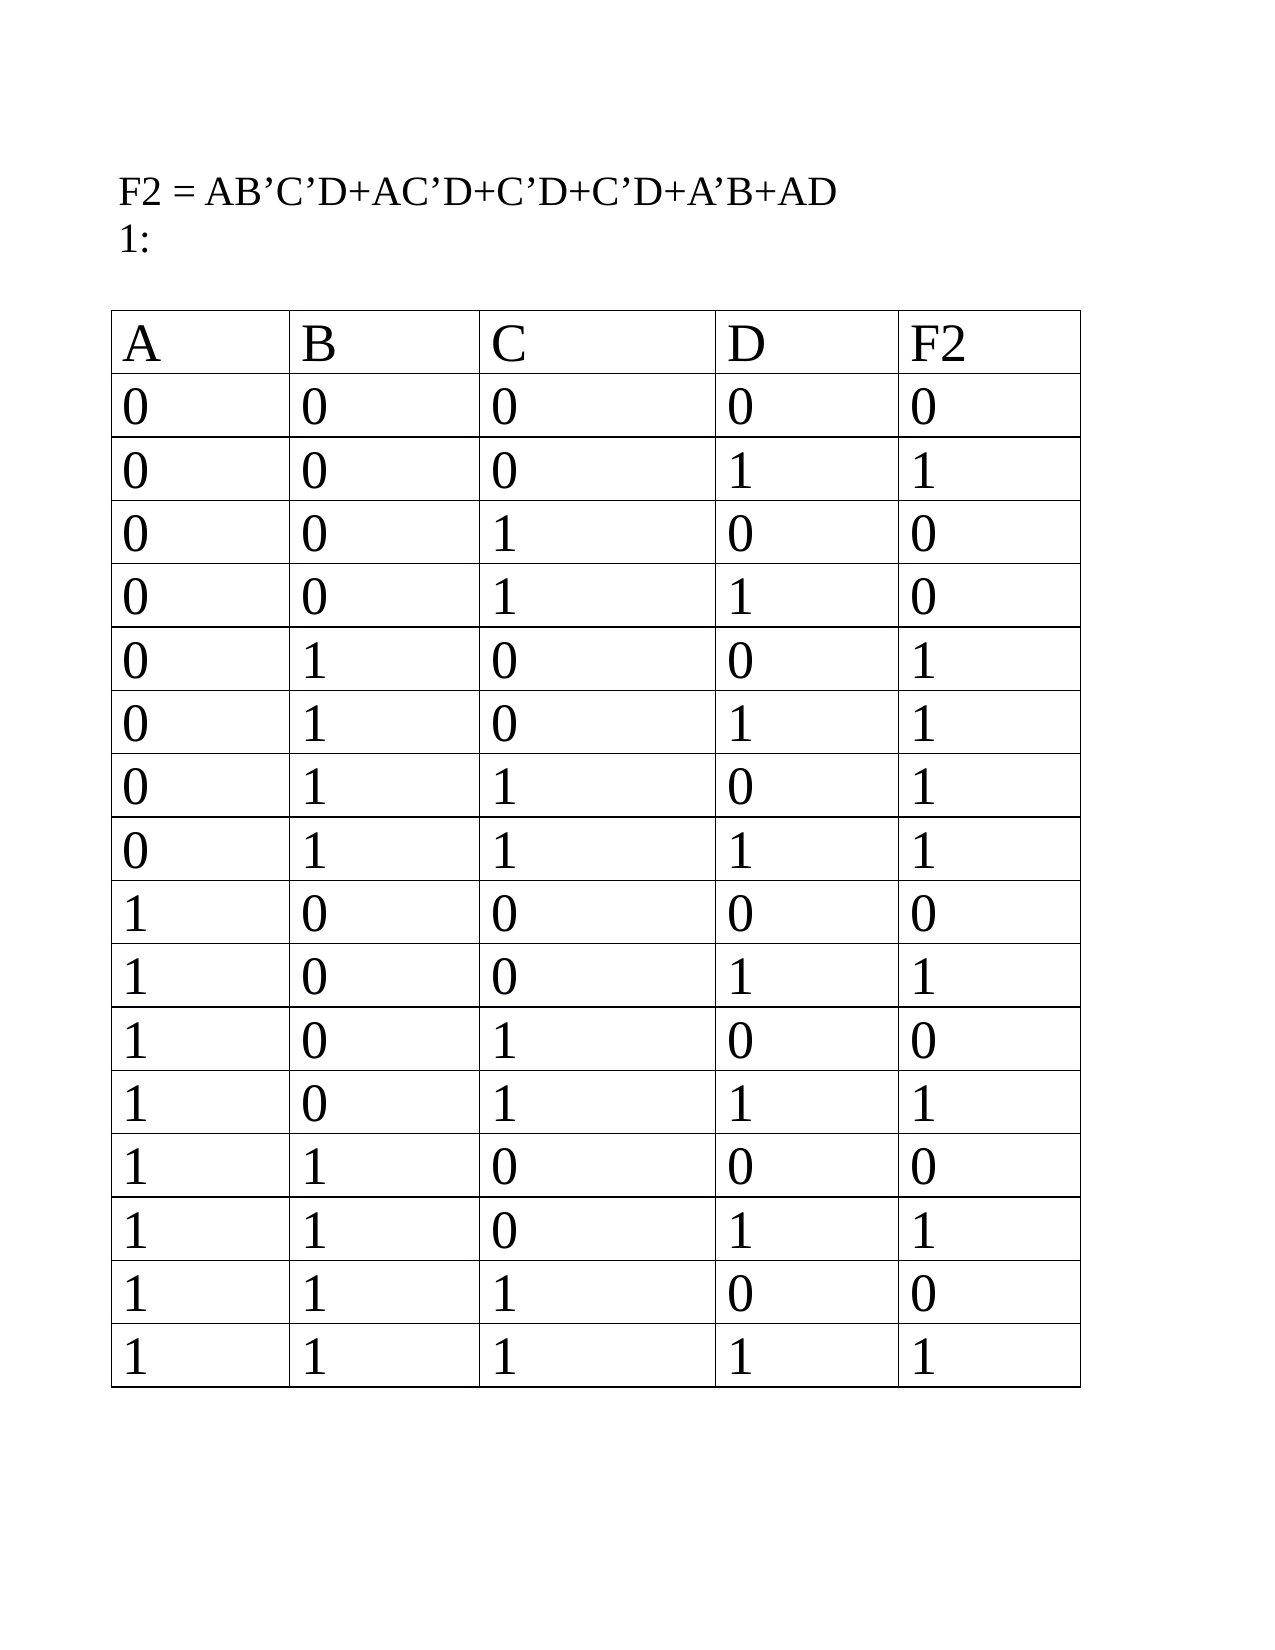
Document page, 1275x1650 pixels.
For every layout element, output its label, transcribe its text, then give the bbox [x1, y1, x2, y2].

table_cell 1 [899, 1324, 1080, 1386]
table_cell 1 [290, 1134, 479, 1196]
table_cell 0 [716, 628, 898, 690]
table_cell 1 [290, 1198, 479, 1260]
table_header D [716, 311, 898, 373]
table_cell 0 [899, 374, 1080, 436]
table_cell 1 [290, 754, 479, 816]
text 1: [118, 214, 1157, 262]
table_cell 1 [112, 944, 289, 1006]
table_cell 0 [899, 1134, 1080, 1196]
table_header B [290, 311, 479, 373]
table_cell 0 [899, 501, 1080, 563]
table_cell 1 [716, 564, 898, 626]
table_cell 0 [112, 501, 289, 563]
table_cell 1 [899, 691, 1080, 753]
table_cell 0 [480, 1134, 715, 1196]
table_cell 1 [716, 438, 898, 500]
table_cell 1 [112, 1261, 289, 1323]
table_cell 1 [899, 628, 1080, 690]
table_cell 0 [112, 564, 289, 626]
table_cell 1 [899, 1071, 1080, 1133]
table_cell 0 [716, 1008, 898, 1070]
table_cell 0 [112, 691, 289, 753]
table_cell 0 [716, 1134, 898, 1196]
table_cell 1 [716, 1071, 898, 1133]
table_cell 0 [716, 501, 898, 563]
table_cell 1 [112, 1071, 289, 1133]
table_cell 0 [112, 374, 289, 436]
table_cell 1 [480, 564, 715, 626]
table_cell 1 [716, 1324, 898, 1386]
table_cell 0 [899, 881, 1080, 943]
table_cell 0 [112, 818, 289, 880]
table_cell 0 [480, 438, 715, 500]
table_cell 1 [480, 501, 715, 563]
table_cell 1 [290, 691, 479, 753]
table_cell 0 [899, 564, 1080, 626]
table_cell 1 [290, 628, 479, 690]
table_cell 0 [480, 374, 715, 436]
table_cell 0 [716, 374, 898, 436]
table_cell 0 [112, 754, 289, 816]
table_cell 0 [899, 1008, 1080, 1070]
table_cell 0 [112, 628, 289, 690]
table_cell 0 [290, 564, 479, 626]
table_cell 0 [290, 1008, 479, 1070]
table_cell 0 [716, 1261, 898, 1323]
table_cell 1 [899, 1198, 1080, 1260]
table_cell 0 [716, 881, 898, 943]
table_cell 0 [290, 881, 479, 943]
table_header C [480, 311, 715, 373]
table_cell 1 [112, 881, 289, 943]
table_cell 1 [716, 818, 898, 880]
table_cell 0 [290, 944, 479, 1006]
table_cell 1 [480, 1071, 715, 1133]
table_cell 0 [480, 881, 715, 943]
table_cell 1 [716, 944, 898, 1006]
table_cell 0 [480, 691, 715, 753]
table_cell 0 [480, 1198, 715, 1260]
table_cell 1 [290, 1324, 479, 1386]
table_cell 0 [716, 754, 898, 816]
table_cell 1 [899, 818, 1080, 880]
table_cell 1 [480, 1261, 715, 1323]
table_cell 0 [290, 1071, 479, 1133]
table_cell 1 [112, 1198, 289, 1260]
table_cell 1 [899, 754, 1080, 816]
table_cell 0 [290, 438, 479, 500]
table_cell 0 [899, 1261, 1080, 1323]
table_cell 1 [290, 818, 479, 880]
table_cell 0 [112, 438, 289, 500]
table_header A [112, 311, 289, 373]
table_cell 0 [290, 374, 479, 436]
table_header F2 [899, 311, 1080, 373]
table_cell 1 [480, 1324, 715, 1386]
table_cell 1 [112, 1134, 289, 1196]
table_cell 1 [716, 1198, 898, 1260]
table_cell 1 [716, 691, 898, 753]
table_cell 1 [480, 1008, 715, 1070]
table_cell 1 [899, 438, 1080, 500]
table_cell 0 [480, 944, 715, 1006]
table_cell 1 [290, 1261, 479, 1323]
text F2 = AB’C’D+AC’D+C’D+C’D+A’B+AD [118, 166, 1157, 214]
table_cell 1 [112, 1008, 289, 1070]
table_cell 1 [480, 754, 715, 816]
table_cell 1 [112, 1324, 289, 1386]
table_cell 0 [290, 501, 479, 563]
table_cell 1 [480, 818, 715, 880]
table_cell 1 [899, 944, 1080, 1006]
table_cell 0 [480, 628, 715, 690]
